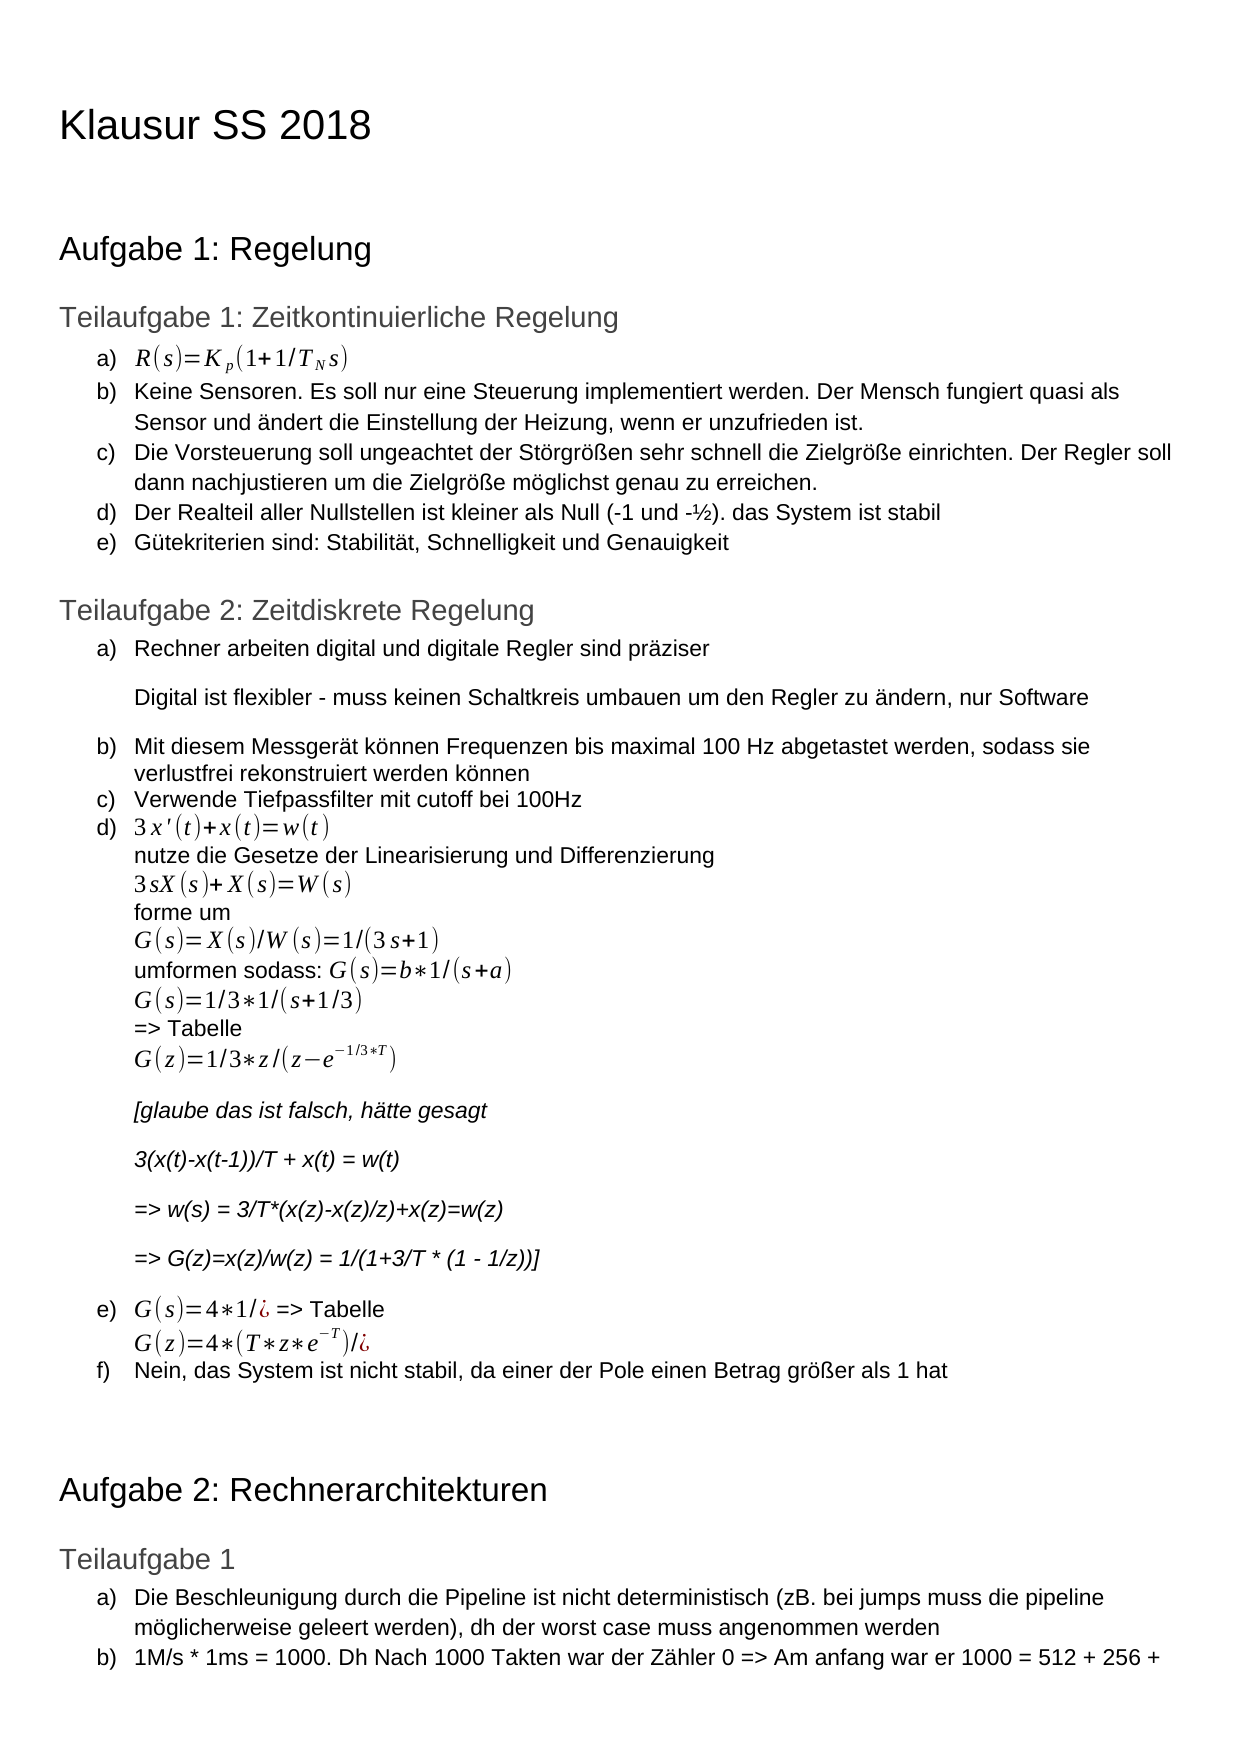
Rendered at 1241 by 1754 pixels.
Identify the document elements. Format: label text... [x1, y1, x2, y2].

list Nein, das System ist nicht stabil, da einer der Pole einen Betrag größer als 1 hat [96, 1357, 1181, 1383]
list Rechner arbeiten digital und digitale Regler sind präziser [96, 635, 1181, 661]
list Die Beschleunigung durch die Pipeline ist nicht deterministisch (zB. bei jumps muss die pipeline möglicherweise geleert werden), dh der worst case muss angenommen werden [96, 1584, 1181, 1641]
text 3(x(t)-x(t-1))/T + x(t) = w(t) [134, 1146, 1181, 1173]
text => G(z)=x(z)/w(z) = 1/(1+3/T * (1 - 1/z))] [134, 1245, 1181, 1271]
list Mit diesem Messgerät können Frequenzen bis maximal 100 Hz abgetastet werden, sodass sie verlustfrei rekonstruiert werden können [96, 733, 1181, 786]
list Keine Sensoren. Es soll nur eine Steuerung implementiert werden. Der Mensch fungiert quasi als Sensor und ändert die Einstellung der Heizung, wenn er unzufrieden ist. [96, 378, 1181, 435]
text => w(s) = 3/T*(x(z)-x(z)/z)+x(z)=w(z) [134, 1196, 1181, 1222]
list Der Realteil aller Nullstellen ist kleiner als Null (-1 und -½). das System ist stabil [96, 499, 1181, 525]
list Verwende Tiefpassfilter mit cutoff bei 100Hz [96, 786, 1181, 812]
subtitle Klausur SS 2018 [59, 101, 1181, 148]
list Die Vorsteuerung soll ungeachtet der Störgrößen sehr schnell die Zielgröße einrichten. Der Regler soll dann nachjustieren um die Zielgröße möglichst genau zu erreichen. [96, 439, 1181, 495]
subtitle Teilaufgabe 1: Zeitkontinuierliche Regelung [59, 301, 1181, 334]
subtitle Aufgabe 2: Rechnerarchitekturen [59, 1470, 1181, 1509]
subtitle Teilaufgabe 1 [59, 1542, 1181, 1576]
list nutze die Gesetze der Linearisierung und Differenzierung forme um umformen sodass: => Tabelle [96, 812, 1181, 1074]
list => Tabelle [96, 1294, 1181, 1357]
subtitle Teilaufgabe 2: Zeitdiskrete Regelung [59, 593, 1181, 626]
subtitle Aufgabe 1: Regelung [59, 229, 1181, 267]
list 1M/s * 1ms = 1000. Dh Nach 1000 Takten war der Zähler 0 => Am anfang war er 1000 = 512 + 256 + [96, 1644, 1181, 1671]
list Gütekriterien sind: Stabilität, Schnelligkeit und Genauigkeit [96, 529, 1181, 556]
text Digital ist flexibler - muss keinen Schaltkreis umbauen um den Regler zu ändern, nur Software [134, 684, 1181, 710]
text [glaube das ist falsch, hätte gesagt [134, 1097, 1181, 1123]
